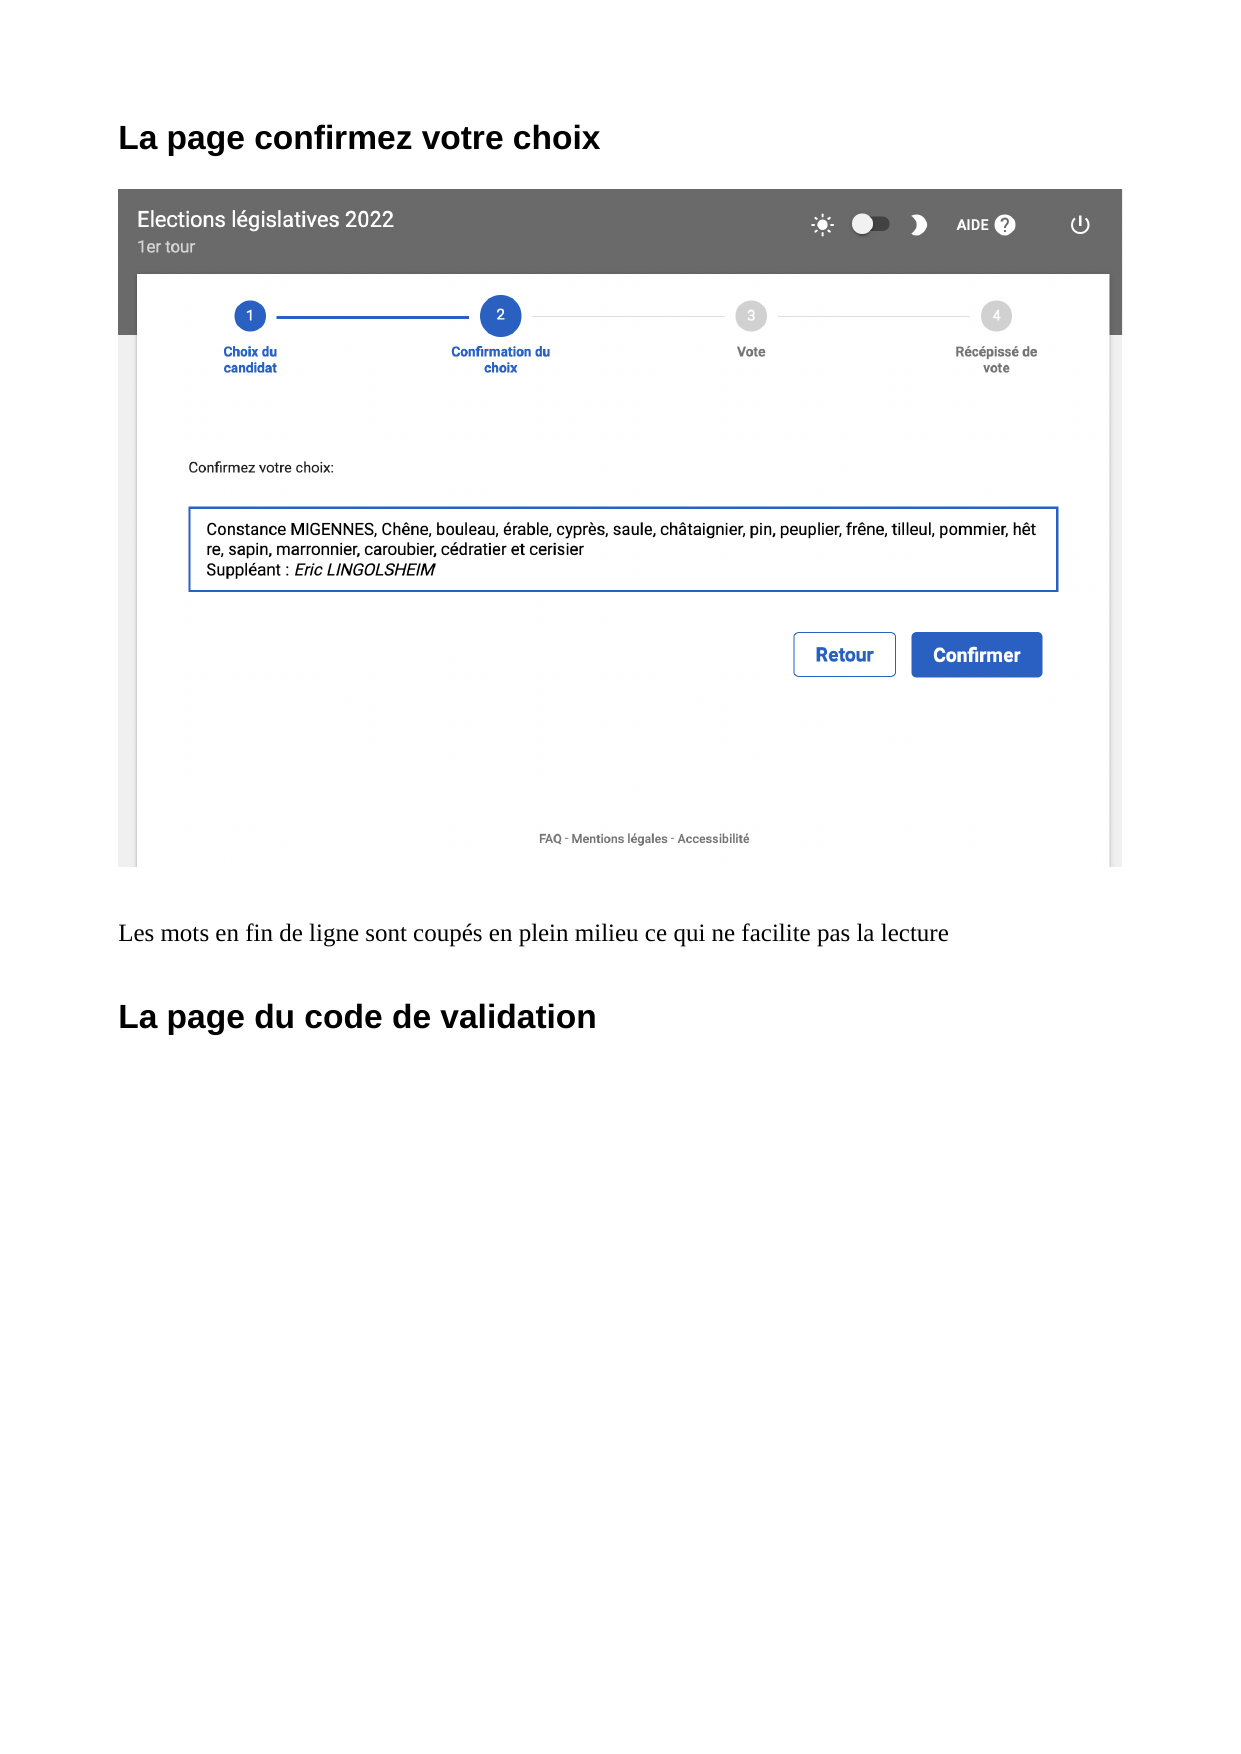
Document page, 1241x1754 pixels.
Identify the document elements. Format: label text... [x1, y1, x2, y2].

picture [118, 169, 1123, 867]
subtitle La page du code de validation [118, 997, 1122, 1035]
subtitle La page confirmez votre choix [118, 118, 1122, 157]
text Les mots en fin de ligne sont coupés en plein milieu ce qui ne facilite pas la lecture [118, 918, 1122, 947]
